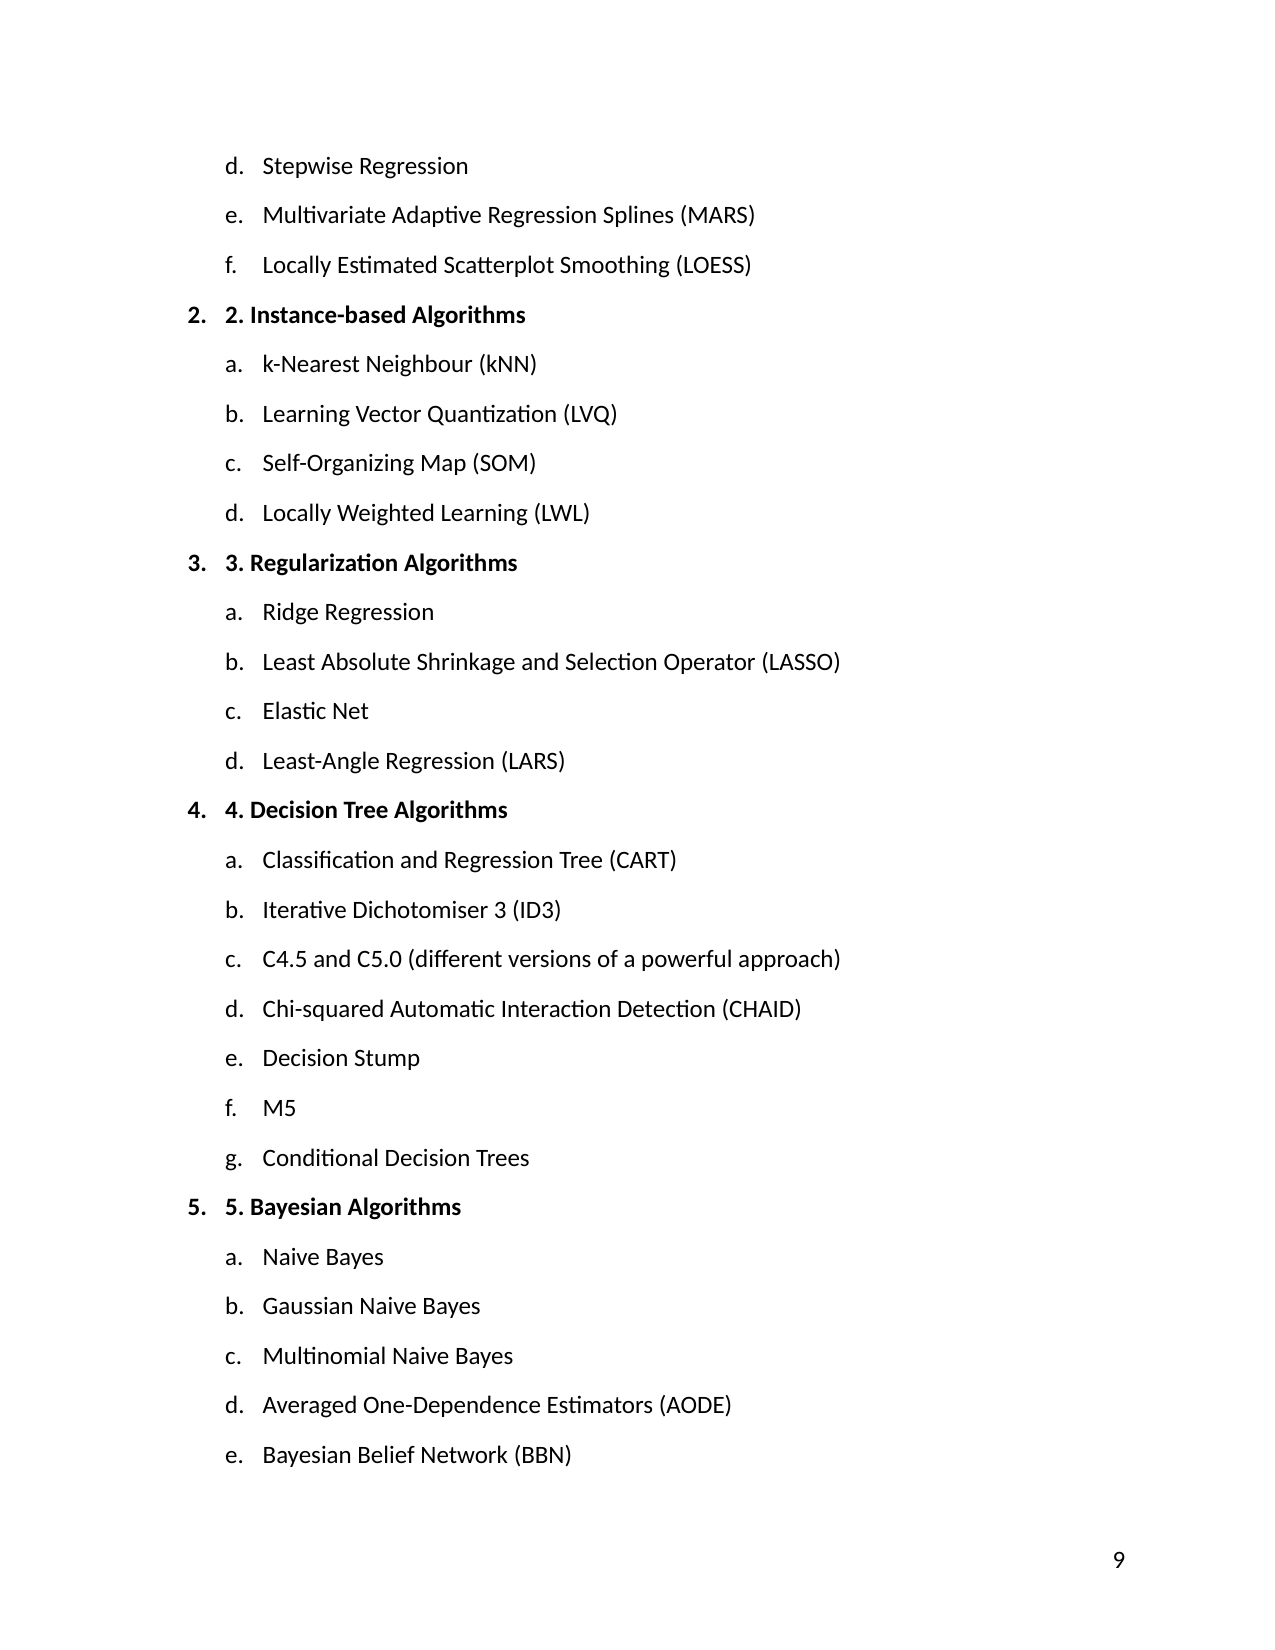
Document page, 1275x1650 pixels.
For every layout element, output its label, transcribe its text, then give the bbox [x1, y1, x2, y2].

list C4.5 and C5.0 (different versions of a powerful approach) [225, 943, 1125, 974]
list Least Absolute Shrinkage and Selection Operator (LASSO) [225, 646, 1125, 676]
list Elastic Net [225, 695, 1125, 726]
list 3. Regularization Algorithms [187, 547, 1125, 577]
list Stepwise Regression [225, 150, 1125, 181]
list 5. Bayesian Algorithms [187, 1191, 1125, 1222]
list Classification and Regression Tree (CART) [225, 844, 1125, 875]
list Least-Angle Regression (LARS) [225, 745, 1125, 776]
list Iterative Dichotomiser 3 (ID3) [225, 894, 1125, 924]
list Averaged One-Dependence Estimators (AODE) [225, 1389, 1125, 1420]
list M5 [225, 1092, 1125, 1123]
list Ridge Regression [225, 596, 1125, 627]
list Self-Organizing Map (SOM) [225, 447, 1125, 478]
list 4. Decision Tree Algorithms [187, 794, 1125, 825]
list Chi-squared Automatic Interaction Detection (CHAID) [225, 993, 1125, 1023]
list Learning Vector Quantization (LVQ) [225, 398, 1125, 428]
list 2. Instance-based Algorithms [187, 299, 1125, 329]
list Naive Bayes [225, 1241, 1125, 1271]
list Locally Estimated Scatterplot Smoothing (LOESS) [225, 249, 1125, 280]
list Gaussian Naive Bayes [225, 1290, 1125, 1321]
list k-Nearest Neighbour (kNN) [225, 348, 1125, 379]
list Multivariate Adaptive Regression Splines (MARS) [225, 199, 1125, 230]
list Locally Weighted Learning (LWL) [225, 497, 1125, 528]
list Bayesian Belief Network (BBN) [225, 1439, 1125, 1470]
list Decision Stump [225, 1042, 1125, 1073]
list Conditional Decision Trees [225, 1142, 1125, 1172]
list Multinomial Naive Bayes [225, 1340, 1125, 1371]
